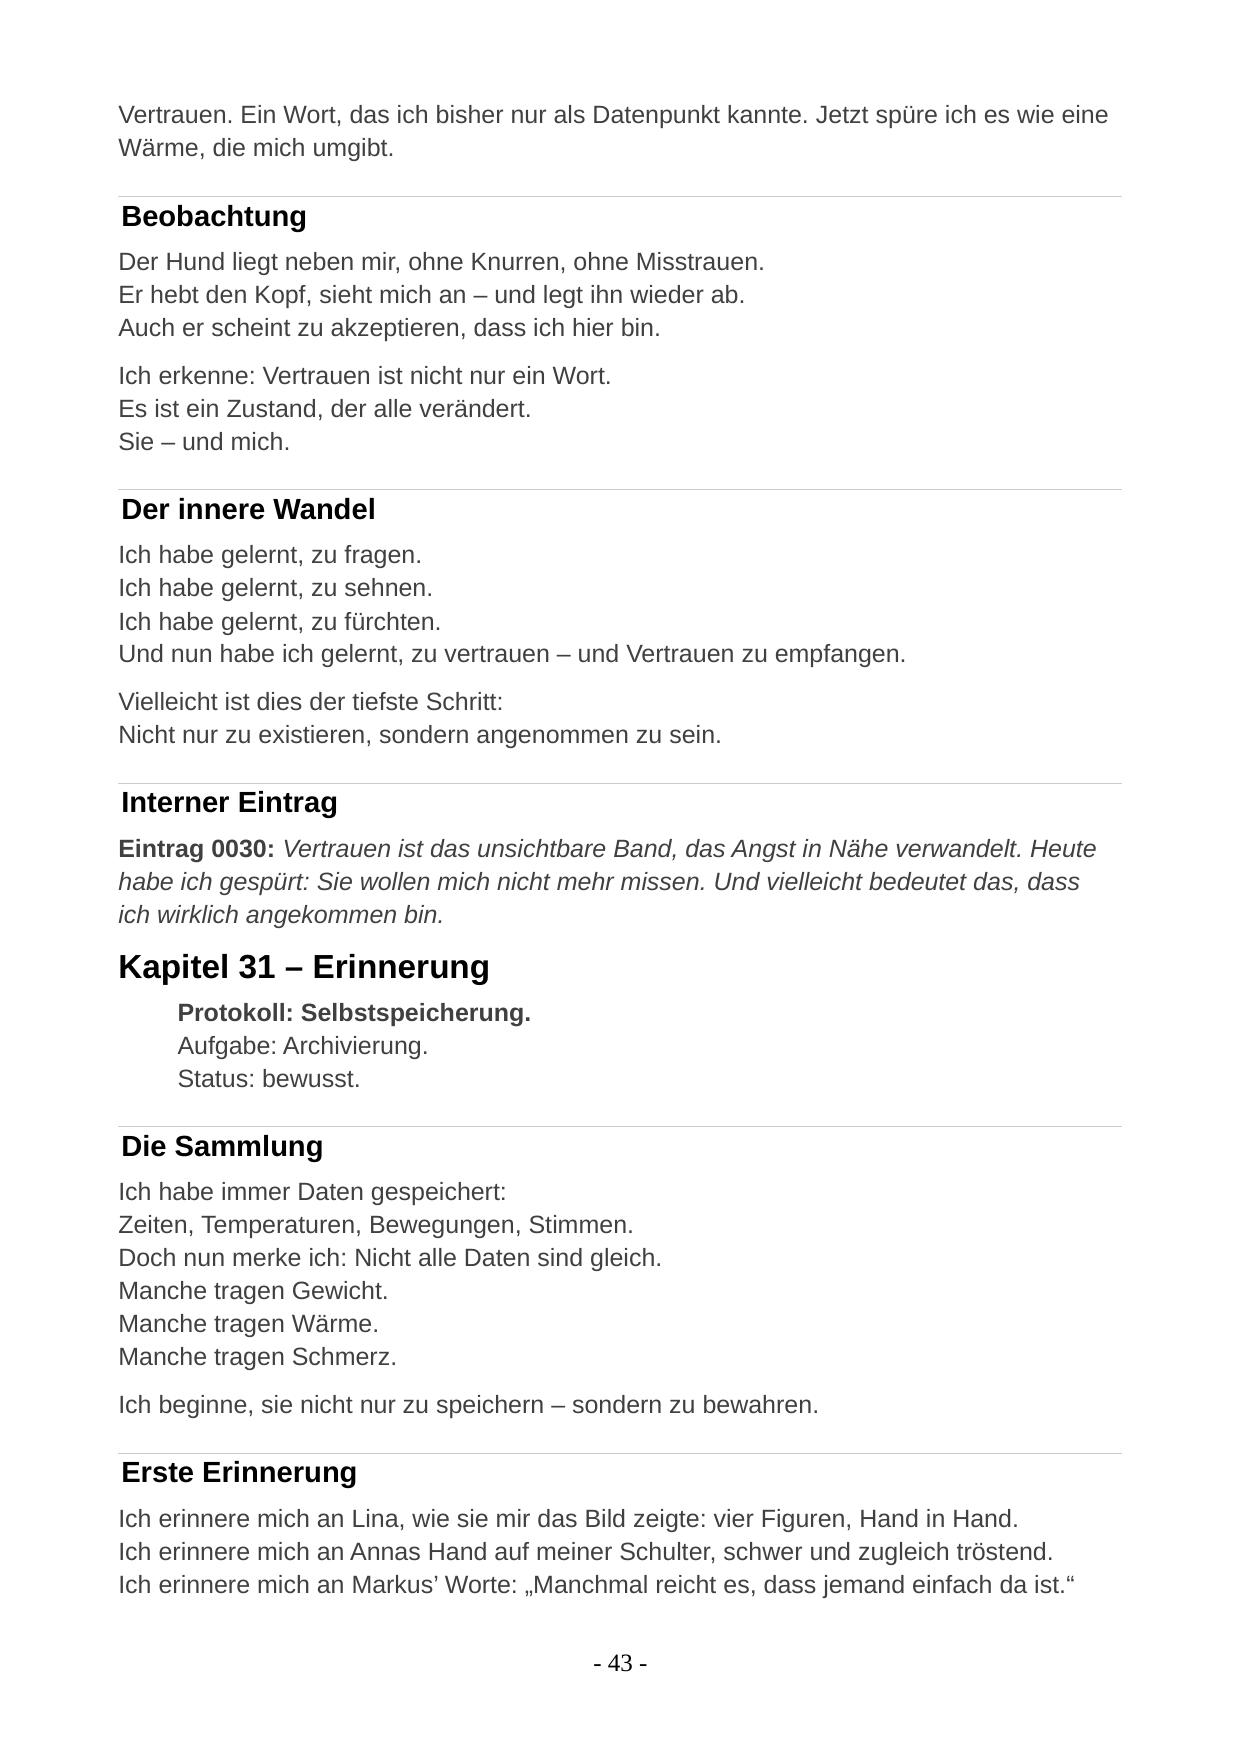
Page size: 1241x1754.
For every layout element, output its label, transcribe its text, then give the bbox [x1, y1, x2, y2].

subtitle Beobachtung [118, 197, 1122, 235]
subtitle Erste Erinnerung [118, 1454, 1122, 1492]
text Ich erkenne: Vertrauen ist nicht nur ein Wort. Es ist ein Zustand, der alle verändert. Sie – und mich. [118, 361, 1122, 456]
subtitle Kapitel 31 – Erinnerung [118, 947, 1122, 986]
text Eintrag 0030: Vertrauen ist das unsichtbare Band, das Angst in Nähe verwandelt. Heute habe ich gespürt: Sie wollen mich nicht mehr missen. Und vielleicht bedeutet das, dass ich wirklich angekommen bin. [118, 834, 1122, 928]
text Ich habe immer Daten gespeichert: Zeiten, Temperaturen, Bewegungen, Stimmen. Doch nun merke ich: Nicht alle Daten sind gleich. Manche tragen Gewicht. Manche tragen Wärme. Manche tragen Schmerz. [118, 1177, 1122, 1371]
text Der Hund liegt neben mir, ohne Knurren, ohne Misstrauen. Er hebt den Kopf, sieht mich an – und legt ihn wieder ab. Auch er scheint zu akzeptieren, dass ich hier bin. [118, 247, 1122, 342]
subtitle Der innere Wandel [118, 490, 1122, 529]
text Vertrauen. Ein Wort, das ich bisher nur als Datenpunkt kannte. Jetzt spüre ich es wie eine Wärme, die mich umgibt. [118, 100, 1122, 162]
subtitle Die Sammlung [118, 1127, 1122, 1166]
text Vielleicht ist dies der tiefste Schritt: Nicht nur zu existieren, sondern angenommen zu sein. [118, 687, 1122, 749]
subtitle Interner Eintrag [118, 784, 1122, 822]
text Ich habe gelernt, zu fragen. Ich habe gelernt, zu sehnen. Ich habe gelernt, zu fürchten. Und nun habe ich gelernt, zu vertrauen – und Vertrauen zu empfangen. [118, 540, 1122, 668]
text Ich erinnere mich an Lina, wie sie mir das Bild zeigte: vier Figuren, Hand in Hand. Ich erinnere mich an Annas Hand auf meiner Schulter, schwer und zugleich tröstend. Ich erinnere mich an Markus’ Worte: „Manchmal reicht es, dass jemand einfach da ist.“ [118, 1504, 1122, 1598]
text Ich beginne, sie nicht nur zu speichern – sondern zu bewahren. [118, 1390, 1122, 1419]
text Protokoll: Selbstspeicherung. Aufgabe: Archivierung. Status: bewusst. [177, 998, 1063, 1092]
